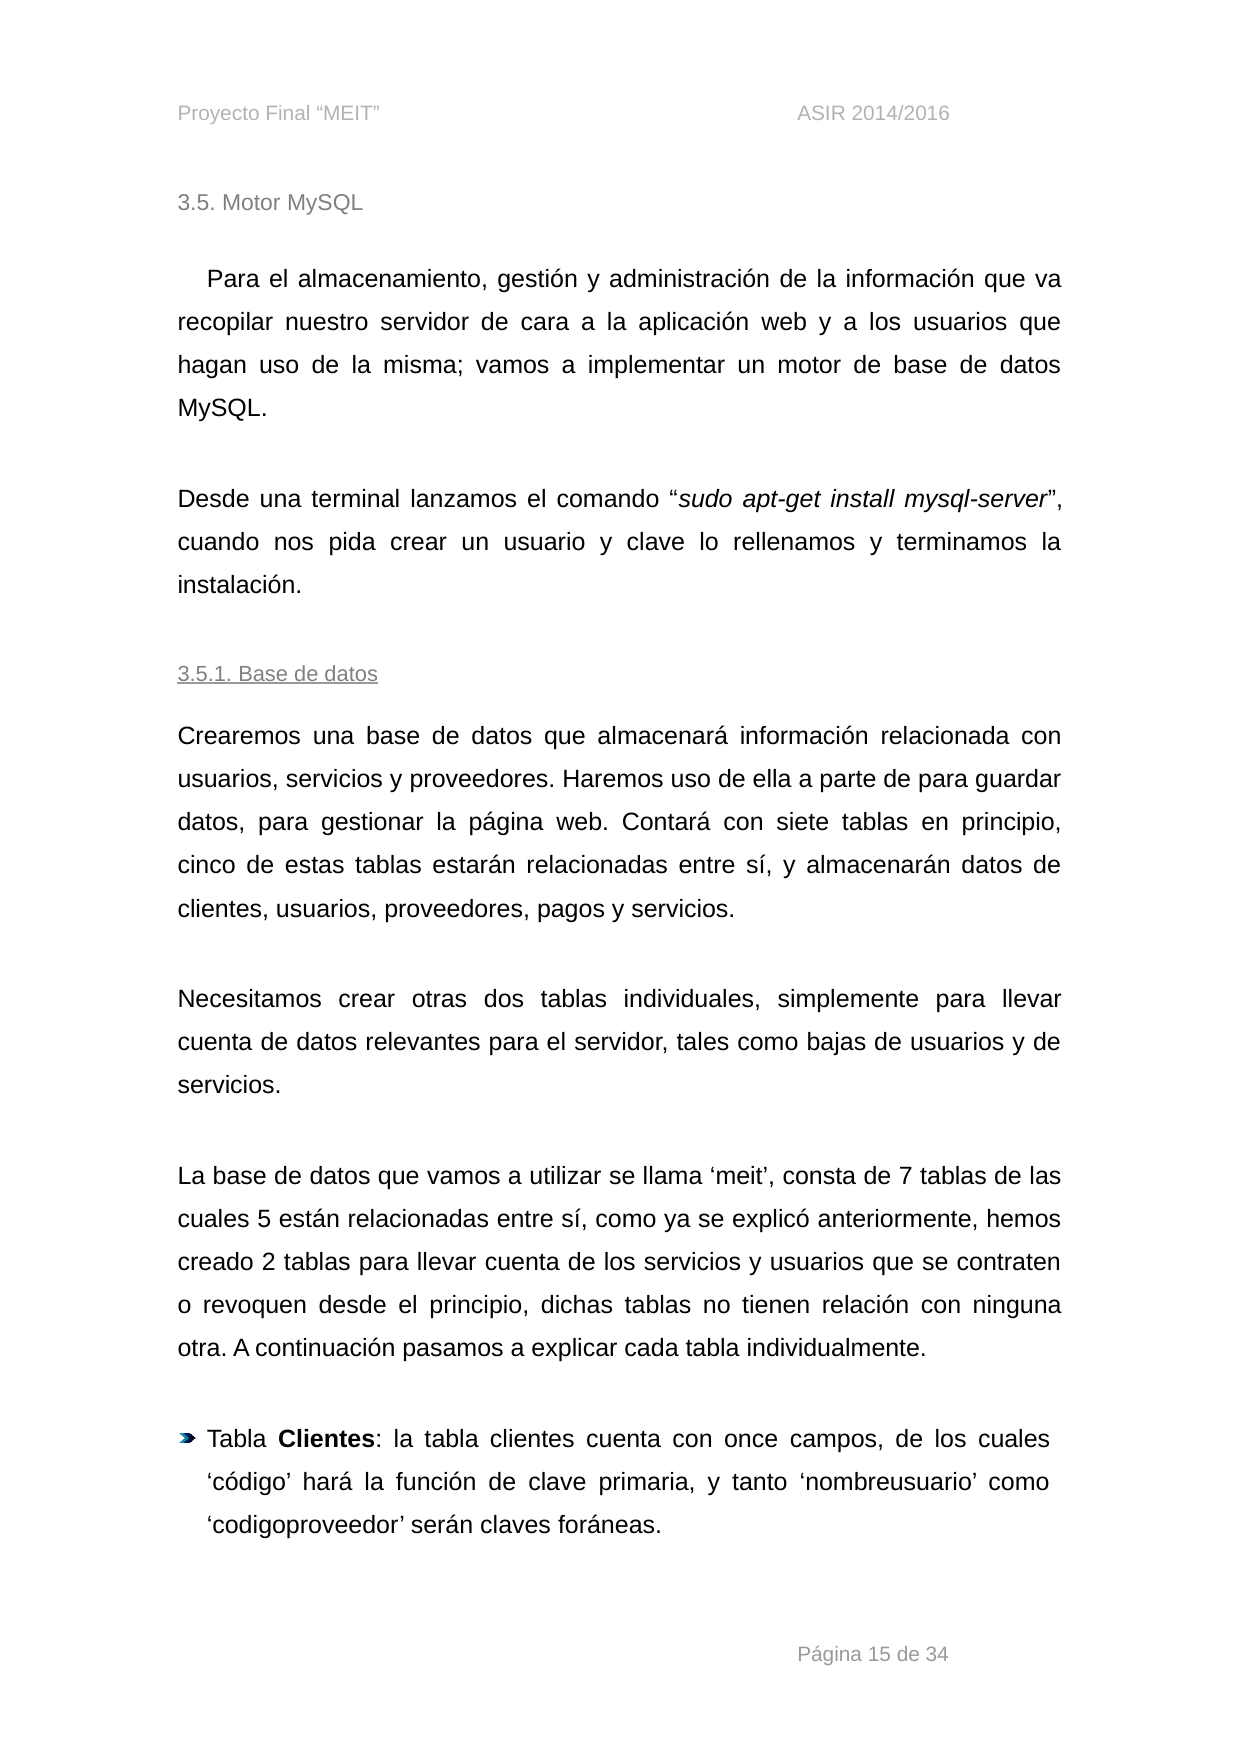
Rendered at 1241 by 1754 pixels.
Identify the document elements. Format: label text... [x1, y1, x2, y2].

text Crearemos una base de datos que almacenará información relacionada con usuarios, servicios y proveedores. Haremos uso de ella a parte de para guardar datos, para gestionar la página web. Contará con siete tablas en principio, cinco de estas tablas estarán relacionadas entre sí, y almacenarán datos de clientes, usuarios, proveedores, pagos y servicios. [177, 721, 1063, 922]
list Tabla Clientes: la tabla clientes cuenta con once campos, de los cuales ‘código’ hará la función de clave primaria, y tanto ‘nombreusuario’ como ‘codigoproveedor’ serán claves foráneas. [177, 1424, 1063, 1539]
text Desde una terminal lanzamos el comando “sudo apt-get install mysql-server”, cuando nos pida crear un usuario y clave lo rellenamos y terminamos la instalación. [177, 484, 1063, 599]
text La base de datos que vamos a utilizar se llama ‘meit’, consta de 7 tablas de las cuales 5 están relacionadas entre sí, como ya se explicó anteriormente, hemos creado 2 tablas para llevar cuenta de los servicios y usuarios que se contraten o revoquen desde el principio, dichas tablas no tienen relación con ninguna otra. A continuación pasamos a explicar cada tabla individualmente. [177, 1161, 1063, 1362]
subtitle 3.5.1. Base de datos [177, 661, 1063, 686]
text Necesitamos crear otras dos tablas individuales, simplemente para llevar cuenta de datos relevantes para el servidor, tales como bajas de usuarios y de servicios. [177, 984, 1063, 1099]
subtitle 3.5. Motor MySQL [177, 189, 1063, 216]
text Para el almacenamiento, gestión y administración de la información que va recopilar nuestro servidor de cara a la aplicación web y a los usuarios que hagan uso de la misma; vamos a implementar un motor de base de datos MySQL. [177, 264, 1063, 422]
